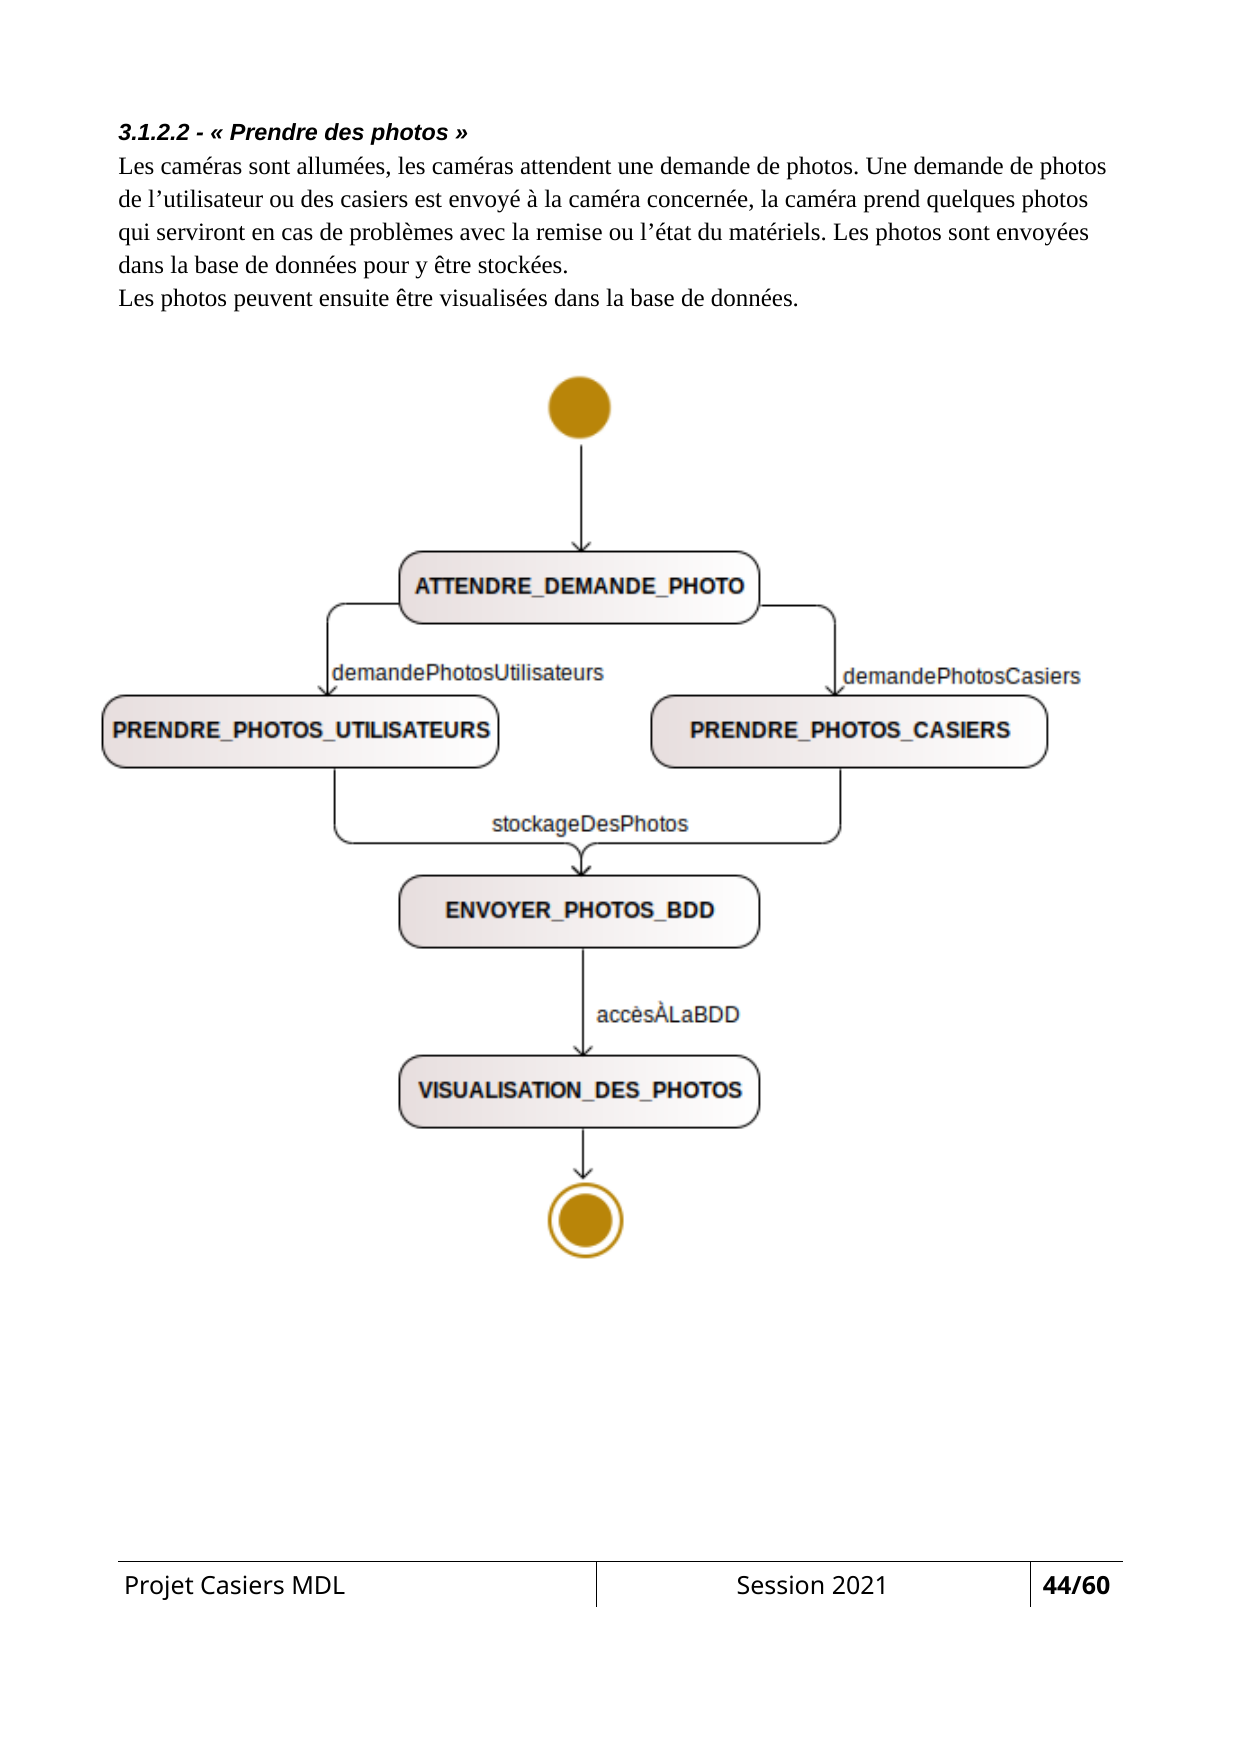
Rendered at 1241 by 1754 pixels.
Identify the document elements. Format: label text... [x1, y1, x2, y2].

text Les caméras sont allumées, les caméras attendent une demande de photos. Une demande de photos de l’utilisateur ou des casiers est envoyé à la caméra concernée, la caméra prend quelques photos qui serviront en cas de problèmes avec la remise ou l’état du matériels. Les photos sont envoyées dans la base de données pour y être stockées. [118, 151, 1122, 279]
picture [84, 353, 1117, 1282]
subtitle 3.1.2.2 - « Prendre des photos » [118, 118, 1122, 145]
text Les photos peuvent ensuite être visualisées dans la base de données. [118, 283, 1122, 312]
